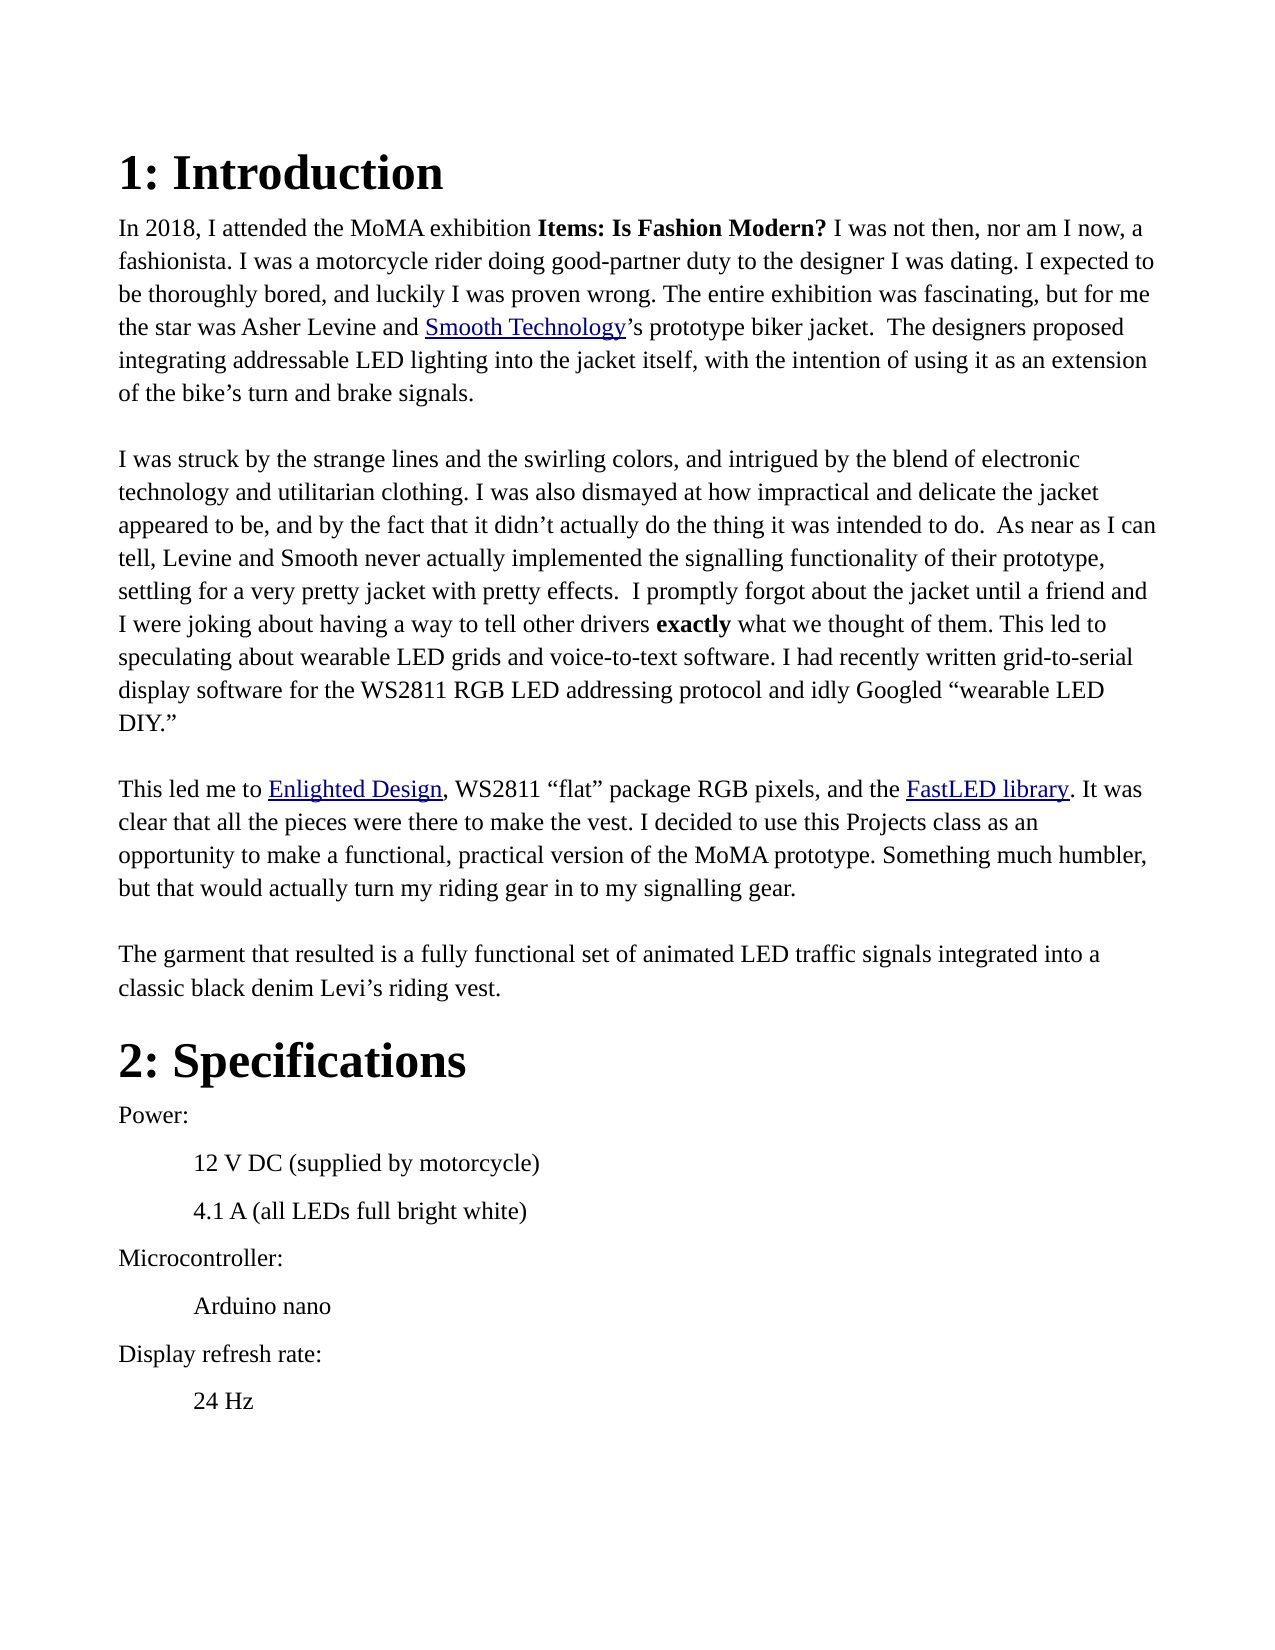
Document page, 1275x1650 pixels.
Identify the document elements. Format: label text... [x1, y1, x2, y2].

text Display refresh rate: [118, 1339, 1157, 1367]
text 12 V DC (supplied by motorcycle) [118, 1148, 1157, 1177]
text The garment that resulted is a fully functional set of animated LED traffic signals integrated into a classic black denim Levi’s riding vest. [118, 939, 1157, 1001]
subtitle 1: Introduction [118, 143, 1157, 201]
text I was struck by the strange lines and the swirling colors, and intrigued by the blend of electronic technology and utilitarian clothing. I was also dismayed at how impractical and delicate the jacket appeared to be, and by the fact that it didn’t actually do the thing it was intended to do. As near as I can tell, Levine and Smooth never actually implemented the signalling functionality of their prototype, settling for a very pretty jacket with pretty effects. I promptly forgot about the jacket until a friend and I were joking about having a way to tell other drivers exactly what we thought of them. This led to speculating about wearable LED grids and voice-to-text software. I had recently written grid-to-serial display software for the WS2811 RGB LED addressing protocol and idly Googled “wearable LED DIY.” [118, 444, 1157, 737]
text 24 Hz [118, 1386, 1157, 1415]
subtitle 2: Specifications [118, 1031, 1157, 1088]
text Power: [118, 1101, 1157, 1129]
text Arduino nano [118, 1291, 1157, 1320]
text This led me to Enlighted Design, WS2811 “flat” package RGB pixels, and the FastLED library. It was clear that all the pieces were there to make the vest. I decided to use this Projects class as an opportunity to make a functional, practical version of the MoMA prototype. Something much humbler, but that would actually turn my riding gear in to my signalling gear. [118, 774, 1157, 902]
text In 2018, I attended the MoMA exhibition Items: Is Fashion Modern? I was not then, nor am I now, a fashionista. I was a motorcycle rider doing good-partner duty to the designer I was dating. I expected to be thoroughly bored, and luckily I was proven wrong. The entire exhibition was fascinating, but for me the star was Asher Levine and Smooth Technology’s prototype biker jacket. The designers proposed integrating addressable LED lighting into the jacket itself, with the intention of using it as an extension of the bike’s turn and brake signals. [118, 213, 1157, 407]
text Microcontroller: [118, 1243, 1157, 1272]
text 4.1 A (all LEDs full bright white) [118, 1196, 1157, 1224]
